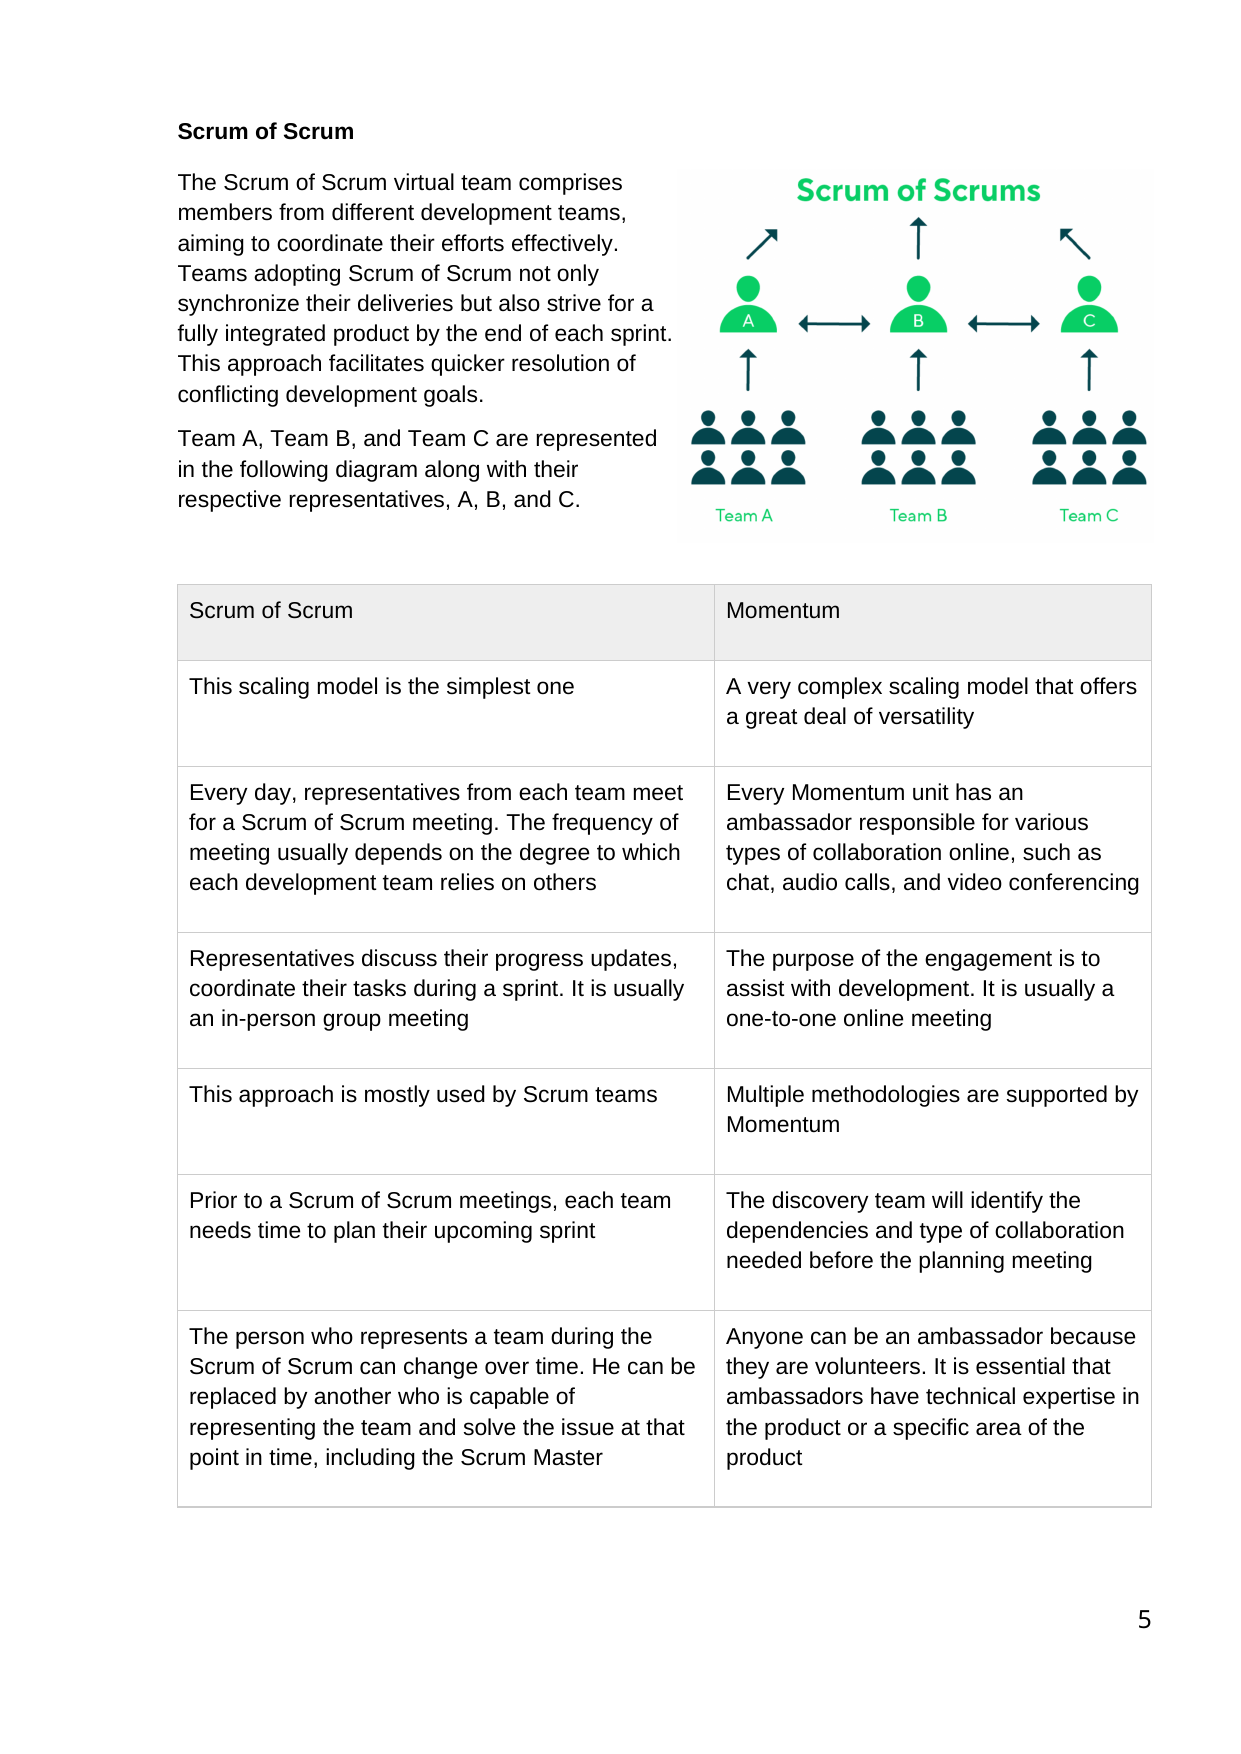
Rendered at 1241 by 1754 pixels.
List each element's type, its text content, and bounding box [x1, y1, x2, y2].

table_cell This scaling model is the simplest one [178, 661, 714, 766]
table_cell Anyone can be an ambassador because they are volunteers. It is essential that ambassadors have technical expertise in the product or a specific area of the product [715, 1311, 1151, 1506]
picture [677, 169, 1155, 543]
table_cell The discovery team will identify the dependencies and type of collaboration needed before the planning meeting [715, 1175, 1151, 1310]
table_cell This approach is mostly used by Scrum teams [178, 1069, 714, 1174]
table_cell Every day, representatives from each team meet for a Scrum of Scrum meeting. The frequency of meeting usually depends on the degree to which each development team relies on others [178, 767, 714, 932]
table_header Momentum [715, 585, 1151, 660]
text Team A, Team B, and Team C are represented in the following diagram along with their respective representatives, A, B, and C. [177, 425, 677, 512]
table_cell Representatives discuss their progress updates, coordinate their tasks during a sprint. It is usually an in-person group meeting [178, 933, 714, 1068]
text Scrum of Scrum [177, 118, 1152, 144]
table_header Scrum of Scrum [178, 585, 714, 660]
table_cell The person who represents a team during the Scrum of Scrum can change over time. He can be replaced by another who is capable of representing the team and solve the issue at that point in time, including the Scrum Master [178, 1311, 714, 1506]
table_cell Multiple methodologies are supported by Momentum [715, 1069, 1151, 1174]
table_cell A very complex scaling model that offers a great deal of versatility [715, 661, 1151, 766]
table_cell Prior to a Scrum of Scrum meetings, each team needs time to plan their upcoming sprint [178, 1175, 714, 1310]
table_cell The purpose of the engagement is to assist with development. It is usually a one-to-one online meeting [715, 933, 1151, 1068]
table_cell Every Momentum unit has an ambassador responsible for various types of collaboration online, such as chat, audio calls, and video conferencing [715, 767, 1151, 932]
text The Scrum of Scrum virtual team comprises members from different development teams, aiming to coordinate their efforts effectively. Teams adopting Scrum of Scrum not only synchronize their deliveries but also strive for a fully integrated product by the end of each sprint. This approach facilitates quicker resolution of conflicting development goals. [177, 169, 677, 407]
